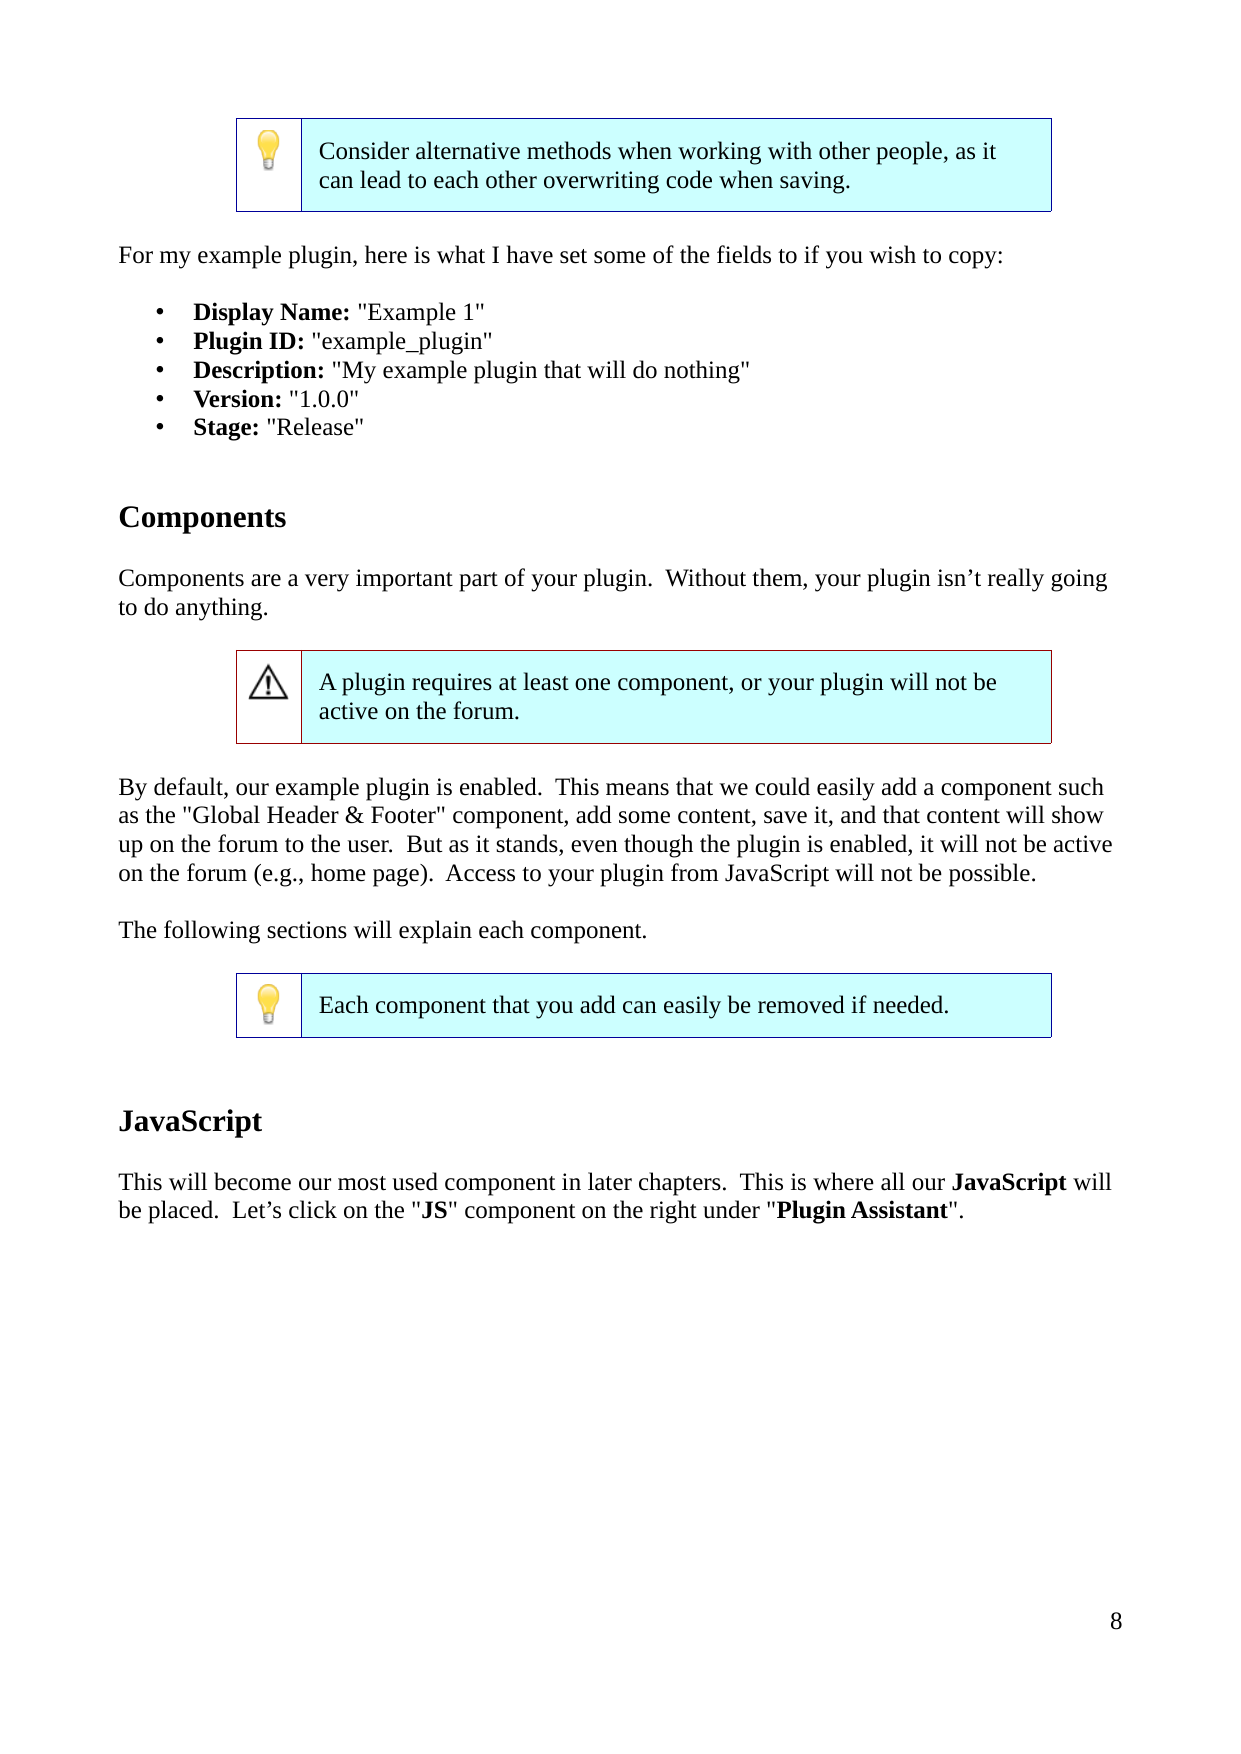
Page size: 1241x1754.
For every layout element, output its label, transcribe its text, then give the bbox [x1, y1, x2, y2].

list Version: "1.0.0" [156, 384, 1122, 412]
text For my example plugin, here is what I have set some of the fields to if you wish to copy: [118, 240, 1122, 269]
list Stage: "Release" [156, 412, 1122, 441]
text JavaScript [118, 1102, 1122, 1138]
text This will become our most used component in later chapters. This is where all our JavaScript will be placed. Let’s click on the "JS" component on the right under "Plugin Assistant". [118, 1167, 1122, 1224]
text Components [118, 499, 1122, 535]
picture [251, 984, 286, 1025]
text By default, our example plugin is enabled. This means that we could easily add a component such as the "Global Header & Footer" component, add some content, save it, and that content will show up on the forum to the user. But as it stands, even though the plugin is enabled, it will not be active on the forum (e.g., home page). Access to your plugin from JavaScript will not be possible. [118, 772, 1122, 887]
picture [248, 661, 289, 702]
table_header [237, 119, 301, 211]
table_header Consider alternative methods when working with other people, as it can lead to each other overwriting code when saving. [302, 119, 1051, 211]
text Components are a very important part of your plugin. Without them, your plugin isn’t really going to do anything. [118, 563, 1122, 621]
list Plugin ID: "example_plugin" [156, 326, 1122, 355]
table_header [237, 651, 301, 743]
table_header [237, 974, 301, 1037]
picture [251, 130, 286, 171]
list Display Name: "Example 1" [156, 297, 1122, 326]
table_header Each component that you add can easily be removed if needed. [302, 974, 1051, 1037]
list Description: "My example plugin that will do nothing" [156, 355, 1122, 384]
table_header A plugin requires at least one component, or your plugin will not be active on the forum. [302, 651, 1051, 743]
text The following sections will explain each component. [118, 915, 1122, 944]
